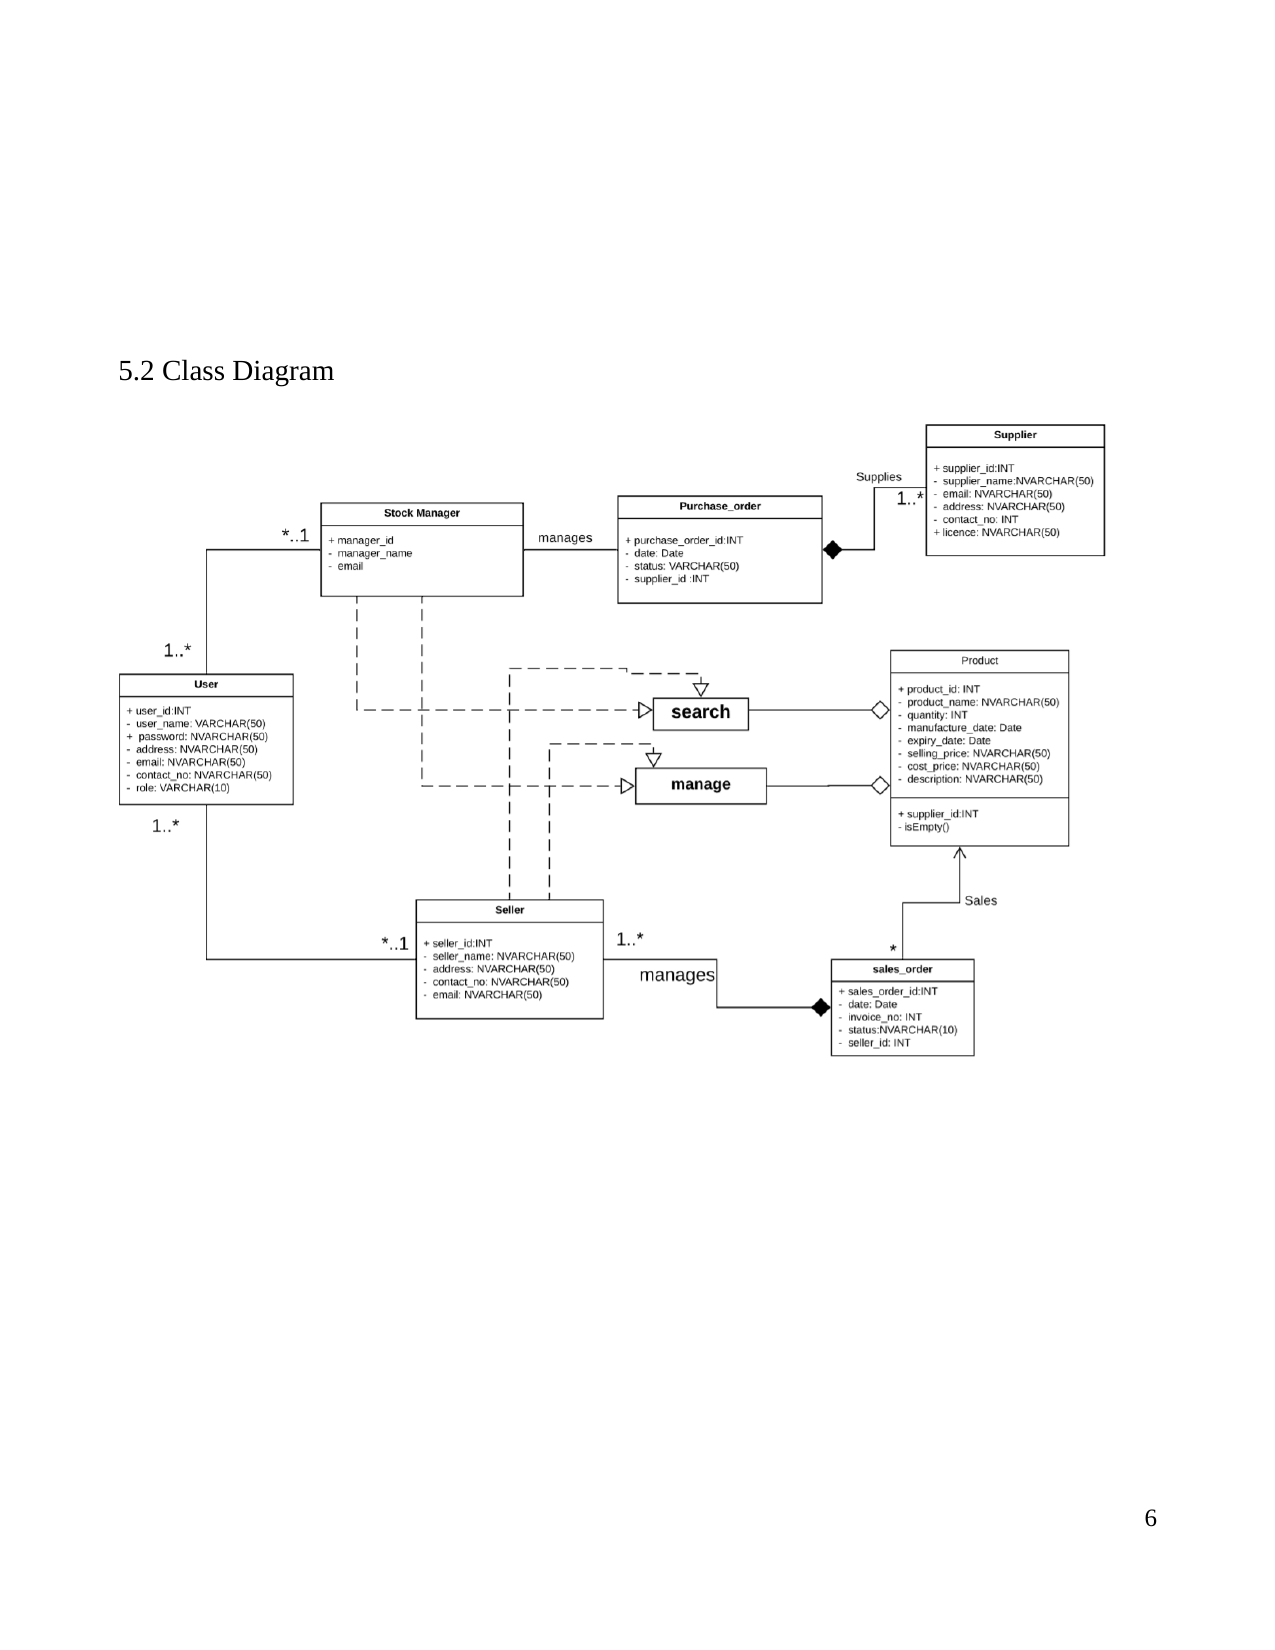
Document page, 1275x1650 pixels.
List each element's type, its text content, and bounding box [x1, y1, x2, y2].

picture [89, 420, 1186, 1074]
text 5.2 Class Diagram [118, 353, 1157, 386]
